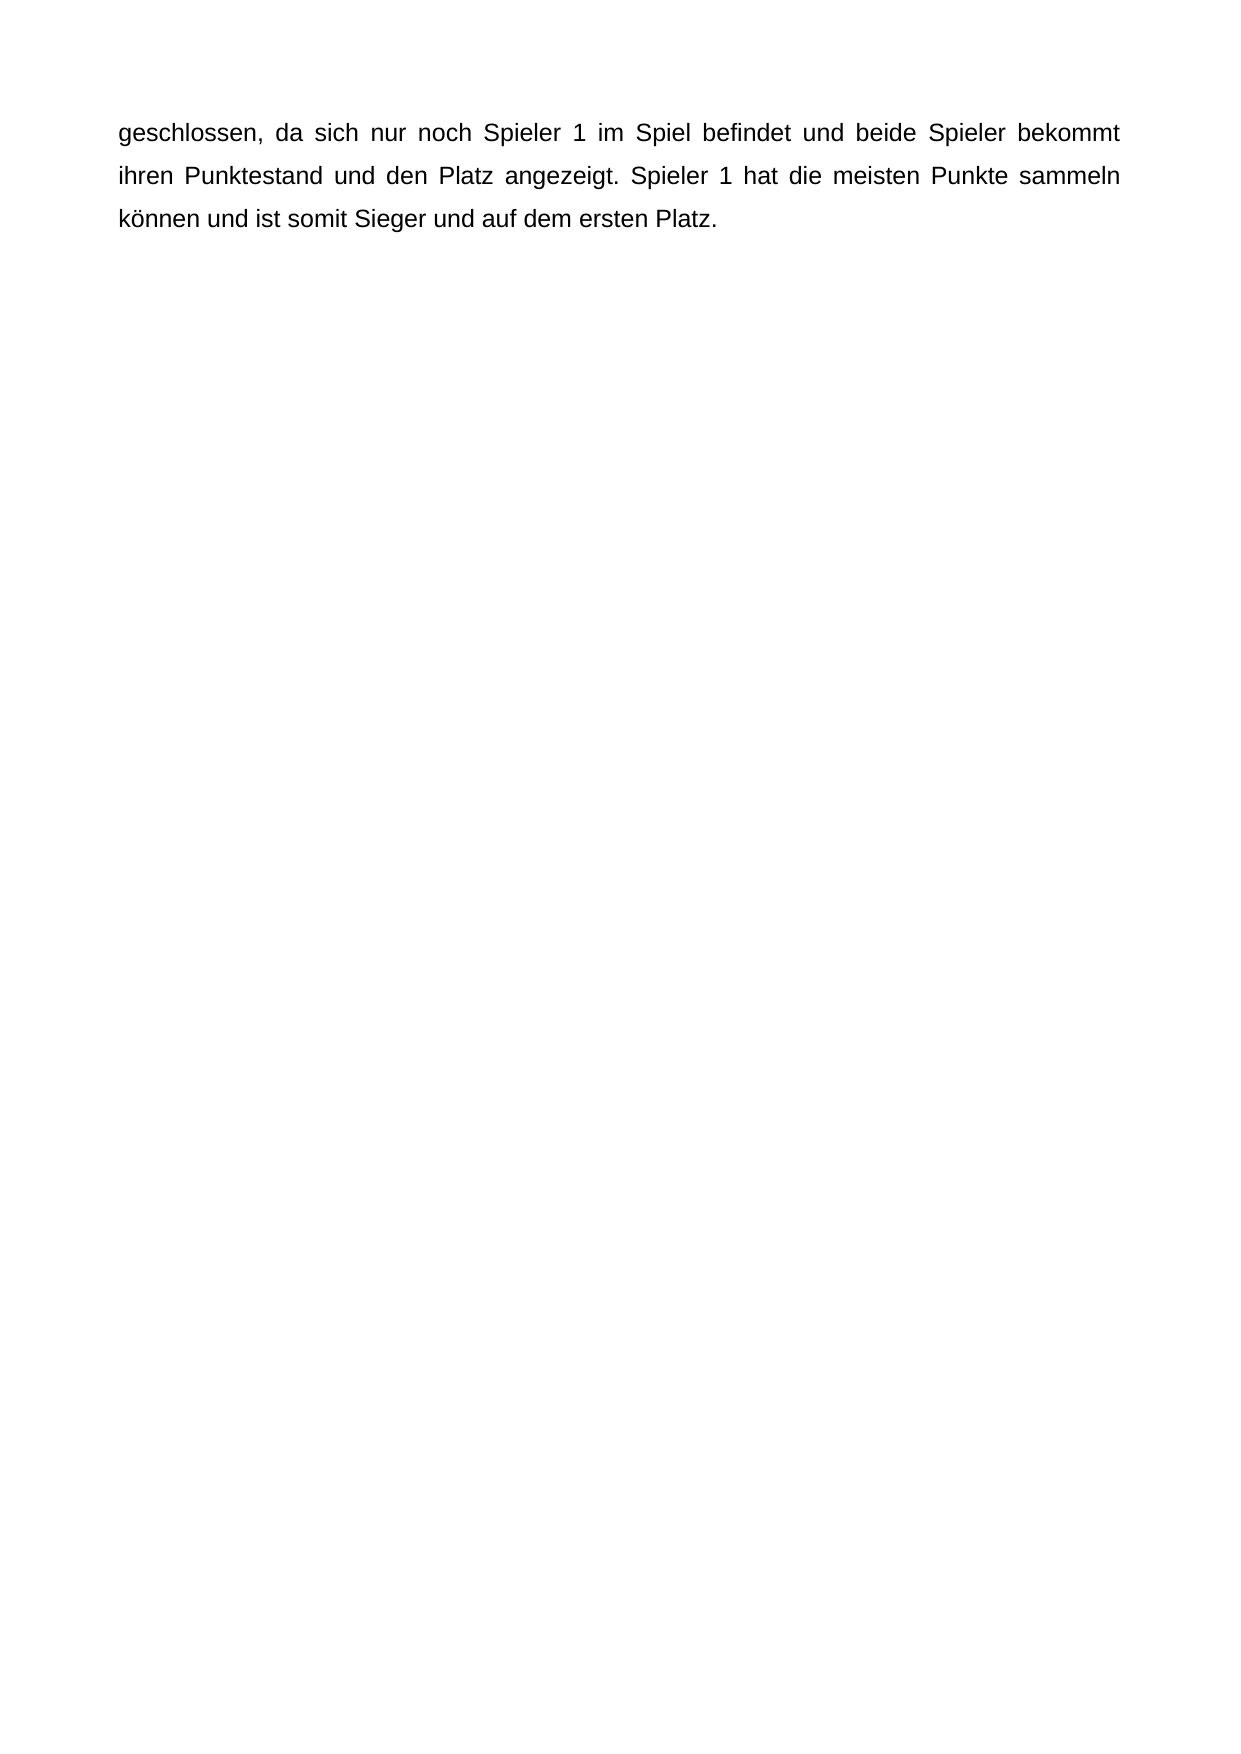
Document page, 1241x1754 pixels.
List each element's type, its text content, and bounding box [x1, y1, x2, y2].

text geschlossen, da sich nur noch Spieler 1 im Spiel befindet und beide Spieler bekommt ihren Punktestand und den Platz angezeigt. Spieler 1 hat die meisten Punkte sammeln können und ist somit Sieger und auf dem ersten Platz. [118, 118, 1122, 233]
